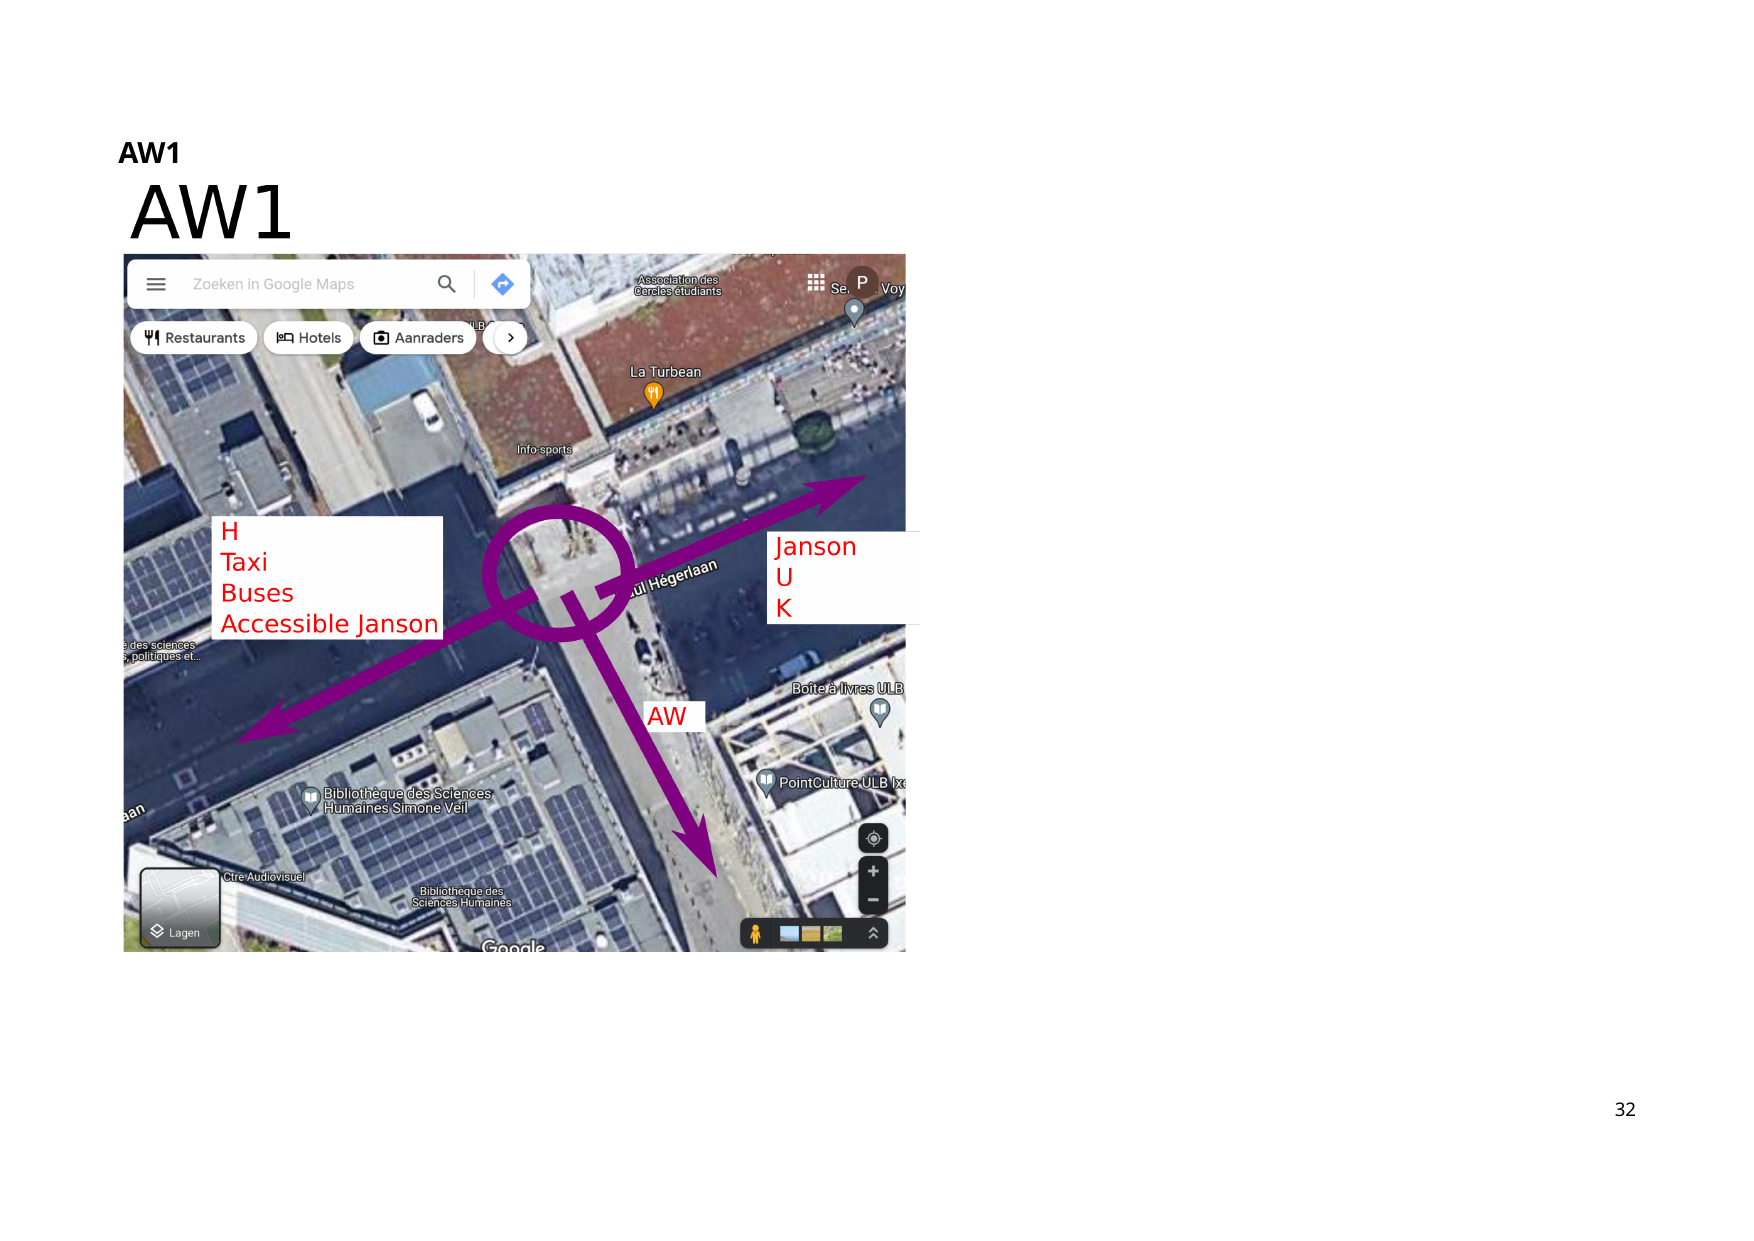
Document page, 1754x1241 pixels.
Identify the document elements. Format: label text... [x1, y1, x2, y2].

picture [123, 185, 920, 952]
subtitle AW1 [118, 133, 1636, 172]
